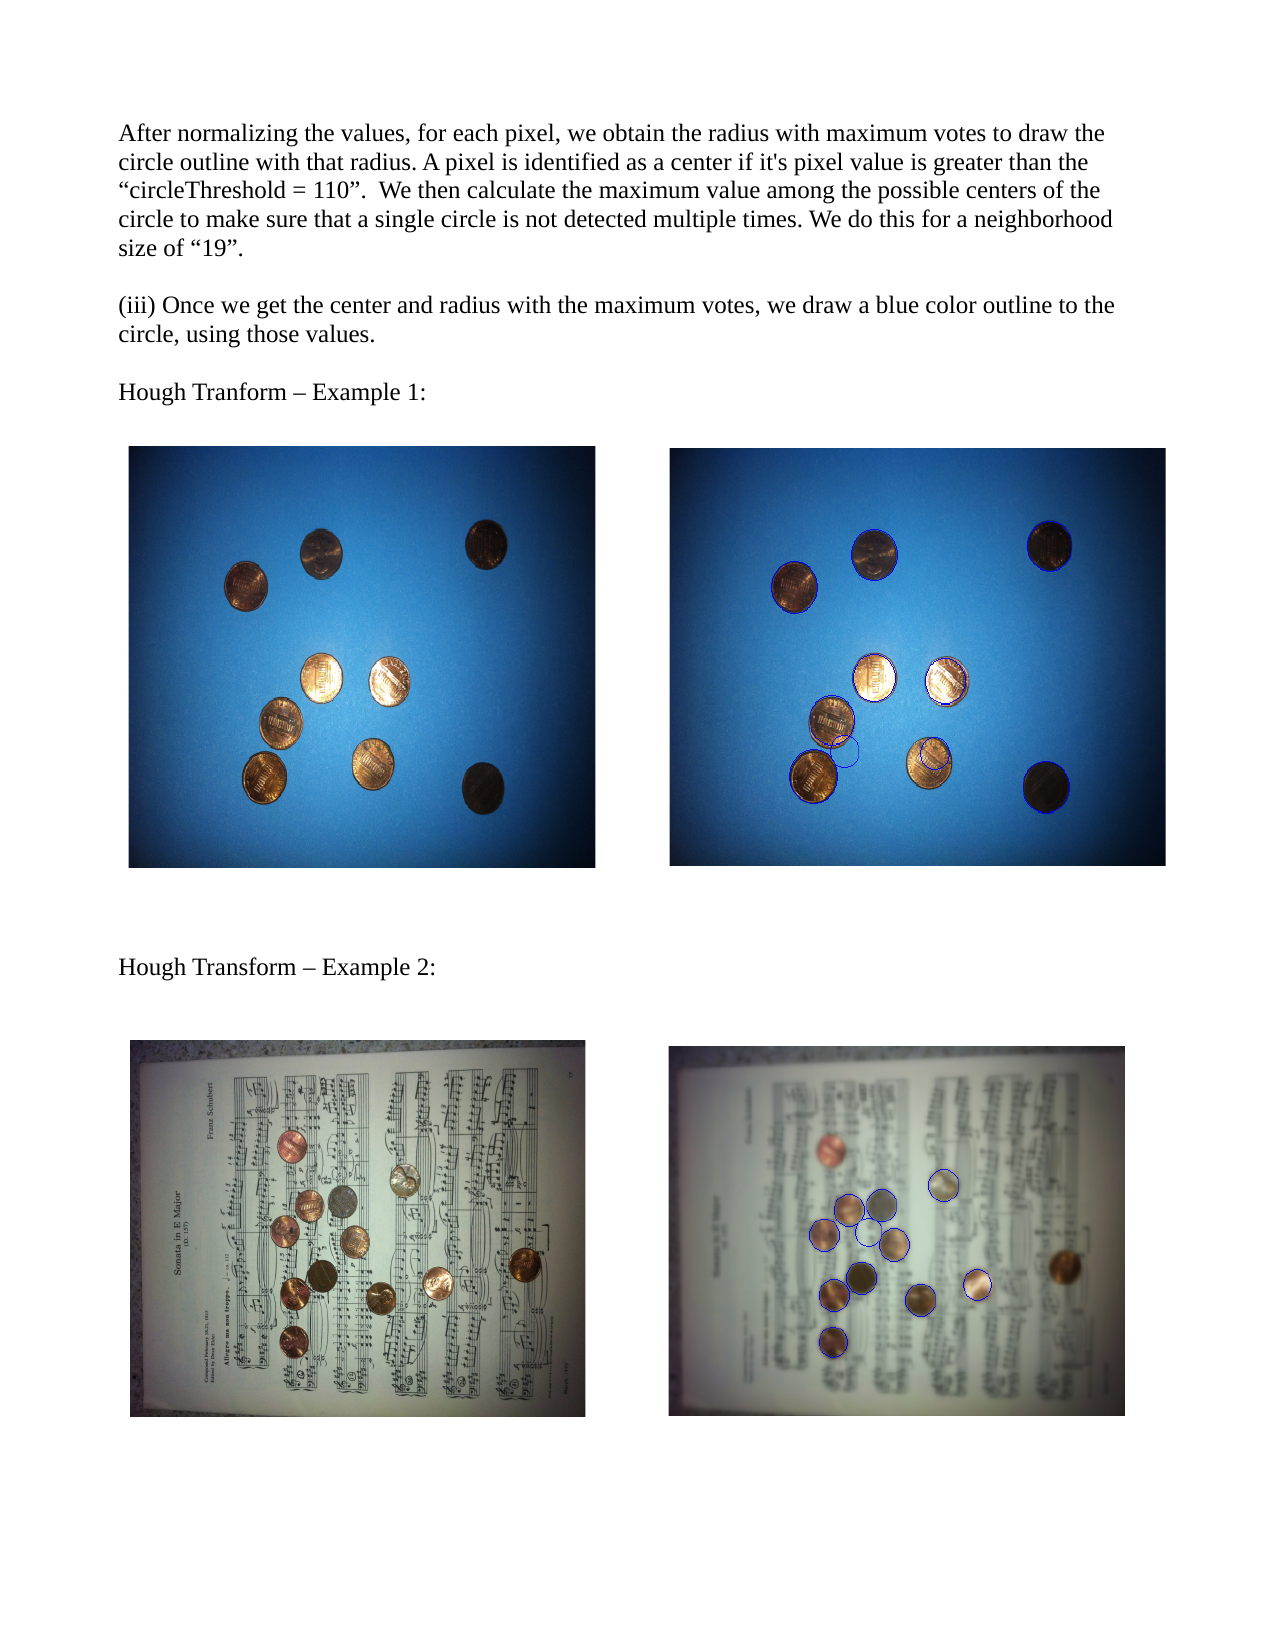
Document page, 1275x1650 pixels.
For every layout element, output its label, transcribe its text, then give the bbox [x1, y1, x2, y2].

text (iii) Once we get the center and radius with the maximum votes, we draw a blue color outline to the circle, using those values. [118, 291, 1157, 348]
text Hough Transform – Example 2: [118, 952, 1157, 981]
picture [668, 1046, 1125, 1416]
text Hough Tranform – Example 1: [118, 377, 1157, 406]
picture [669, 448, 1166, 866]
text After normalizing the values, for each pixel, we obtain the radius with maximum votes to draw the circle outline with that radius. A pixel is identified as a center if it's pixel value is greater than the “circleThreshold = 110”. We then calculate the maximum value among the possible centers of the circle to make sure that a single circle is not detected multiple times. We do this for a neighborhood size of “19”. [118, 118, 1157, 262]
picture [128, 446, 596, 868]
picture [130, 1040, 586, 1417]
